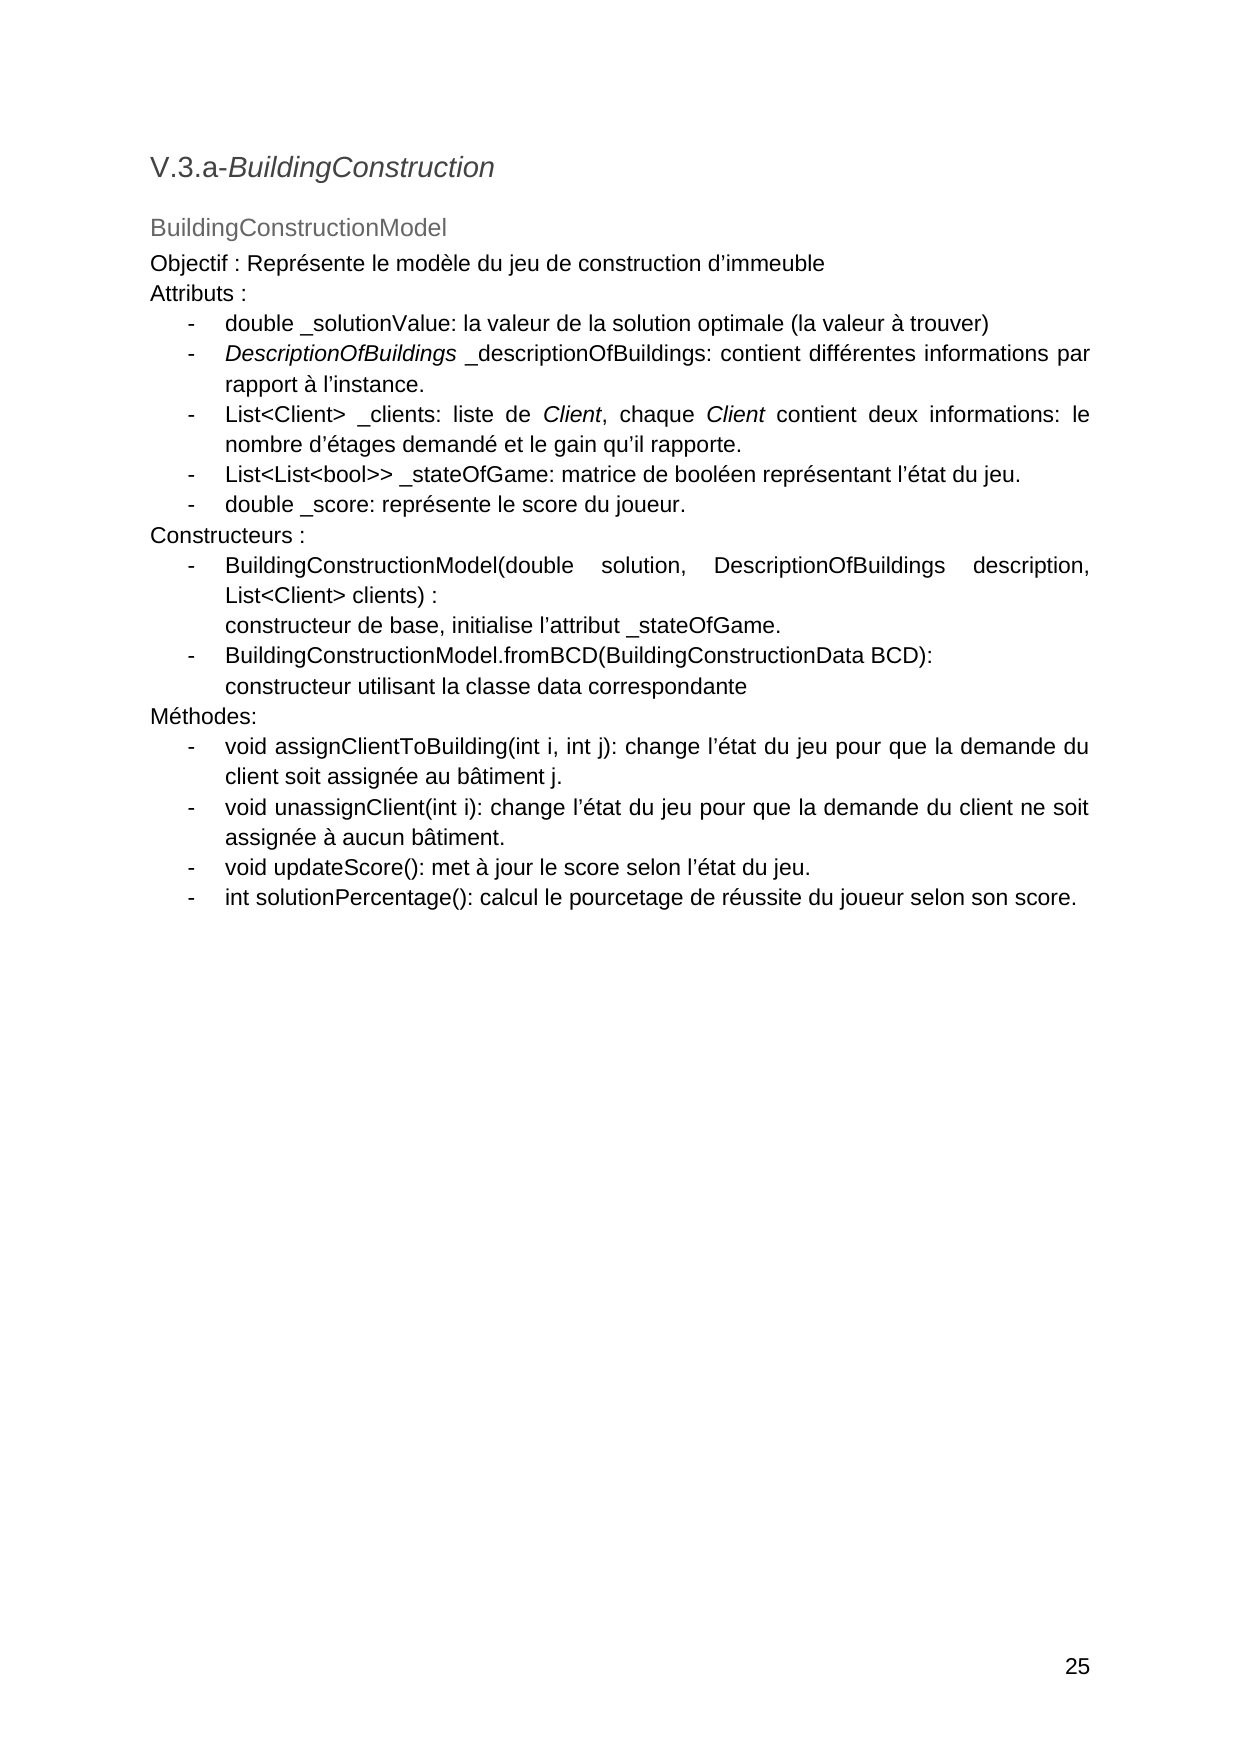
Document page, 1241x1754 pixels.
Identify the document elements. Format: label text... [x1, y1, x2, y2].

text Attributs : [150, 280, 1090, 306]
subtitle V.3.a-BuildingConstruction [150, 150, 1090, 183]
list BuildingConstructionModel(double solution, DescriptionOfBuildings description, List<Client> clients) : [187, 552, 1090, 608]
text constructeur de base, initialise l’attribut _stateOfGame. [225, 612, 1090, 639]
subtitle BuildingConstructionModel [150, 213, 1090, 241]
list double _solutionValue: la valeur de la solution optimale (la valeur à trouver) [187, 310, 1090, 337]
list void assignClientToBuilding(int i, int j): change l’état du jeu pour que la demande du client soit assignée au bâtiment j. [187, 733, 1090, 790]
text Objectif : Représente le modèle du jeu de construction d’immeuble [150, 250, 1090, 276]
list BuildingConstructionModel.fromBCD(BuildingConstructionData BCD): [187, 642, 1090, 669]
list int solutionPercentage(): calcul le pourcetage de réussite du joueur selon son score. [187, 884, 1090, 911]
list void unassignClient(int i): change l’état du jeu pour que la demande du client ne soit assignée à aucun bâtiment. [187, 793, 1090, 850]
text Constructeurs : [150, 522, 1090, 548]
list void updateScore(): met à jour le score selon l’état du jeu. [187, 854, 1090, 880]
list double _score: représente le score du joueur. [187, 491, 1090, 518]
text Méthodes: [150, 703, 1090, 729]
text constructeur utilisant la classe data correspondante [225, 673, 1090, 699]
list DescriptionOfBuildings _descriptionOfBuildings: contient différentes informations par rapport à l’instance. [187, 340, 1090, 397]
list List<List<bool>> _stateOfGame: matrice de booléen représentant l’état du jeu. [187, 461, 1090, 488]
list List<Client> _clients: liste de Client, chaque Client contient deux informations: le nombre d’étages demandé et le gain qu’il rapporte. [187, 401, 1090, 457]
